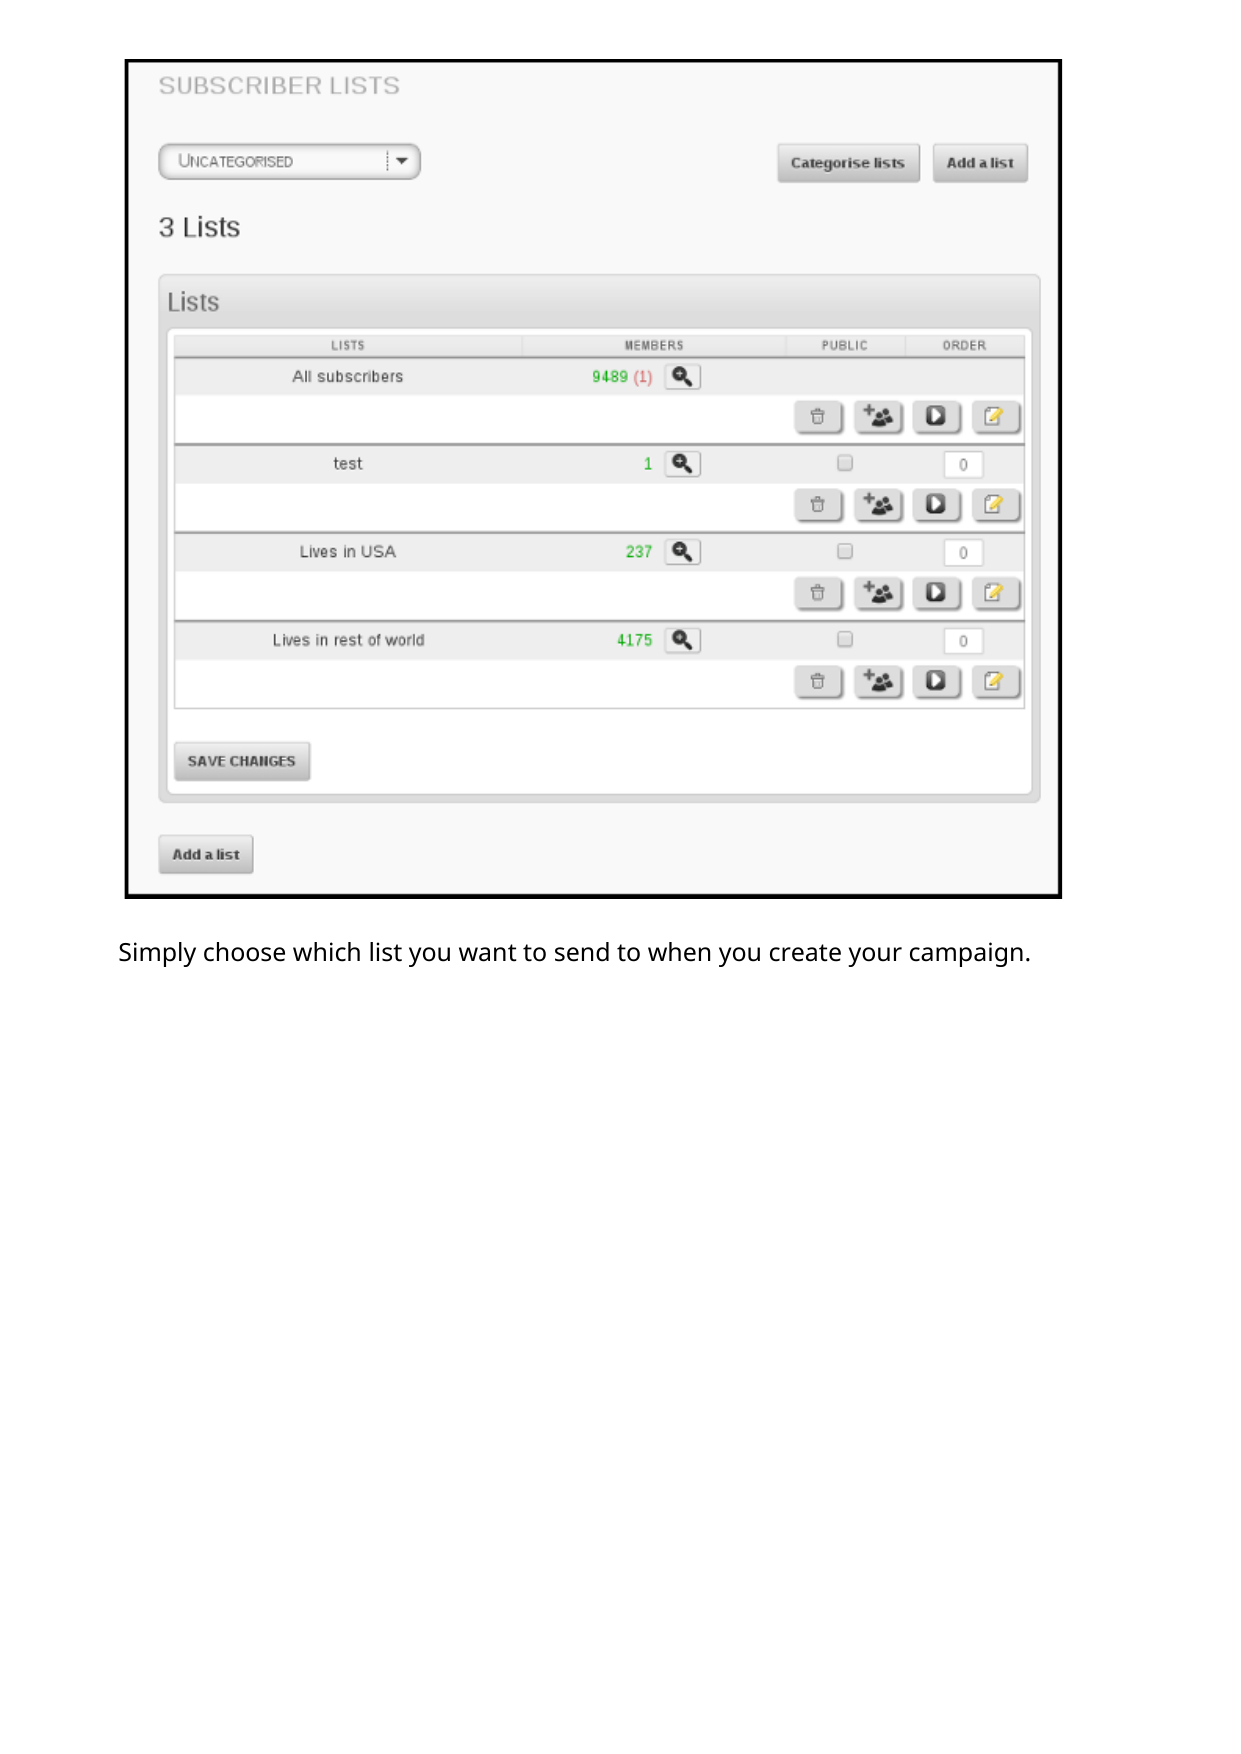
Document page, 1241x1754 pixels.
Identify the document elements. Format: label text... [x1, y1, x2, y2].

text Simply choose which list you want to send to when you create your campaign. [118, 935, 1181, 969]
picture [124, 59, 1063, 899]
